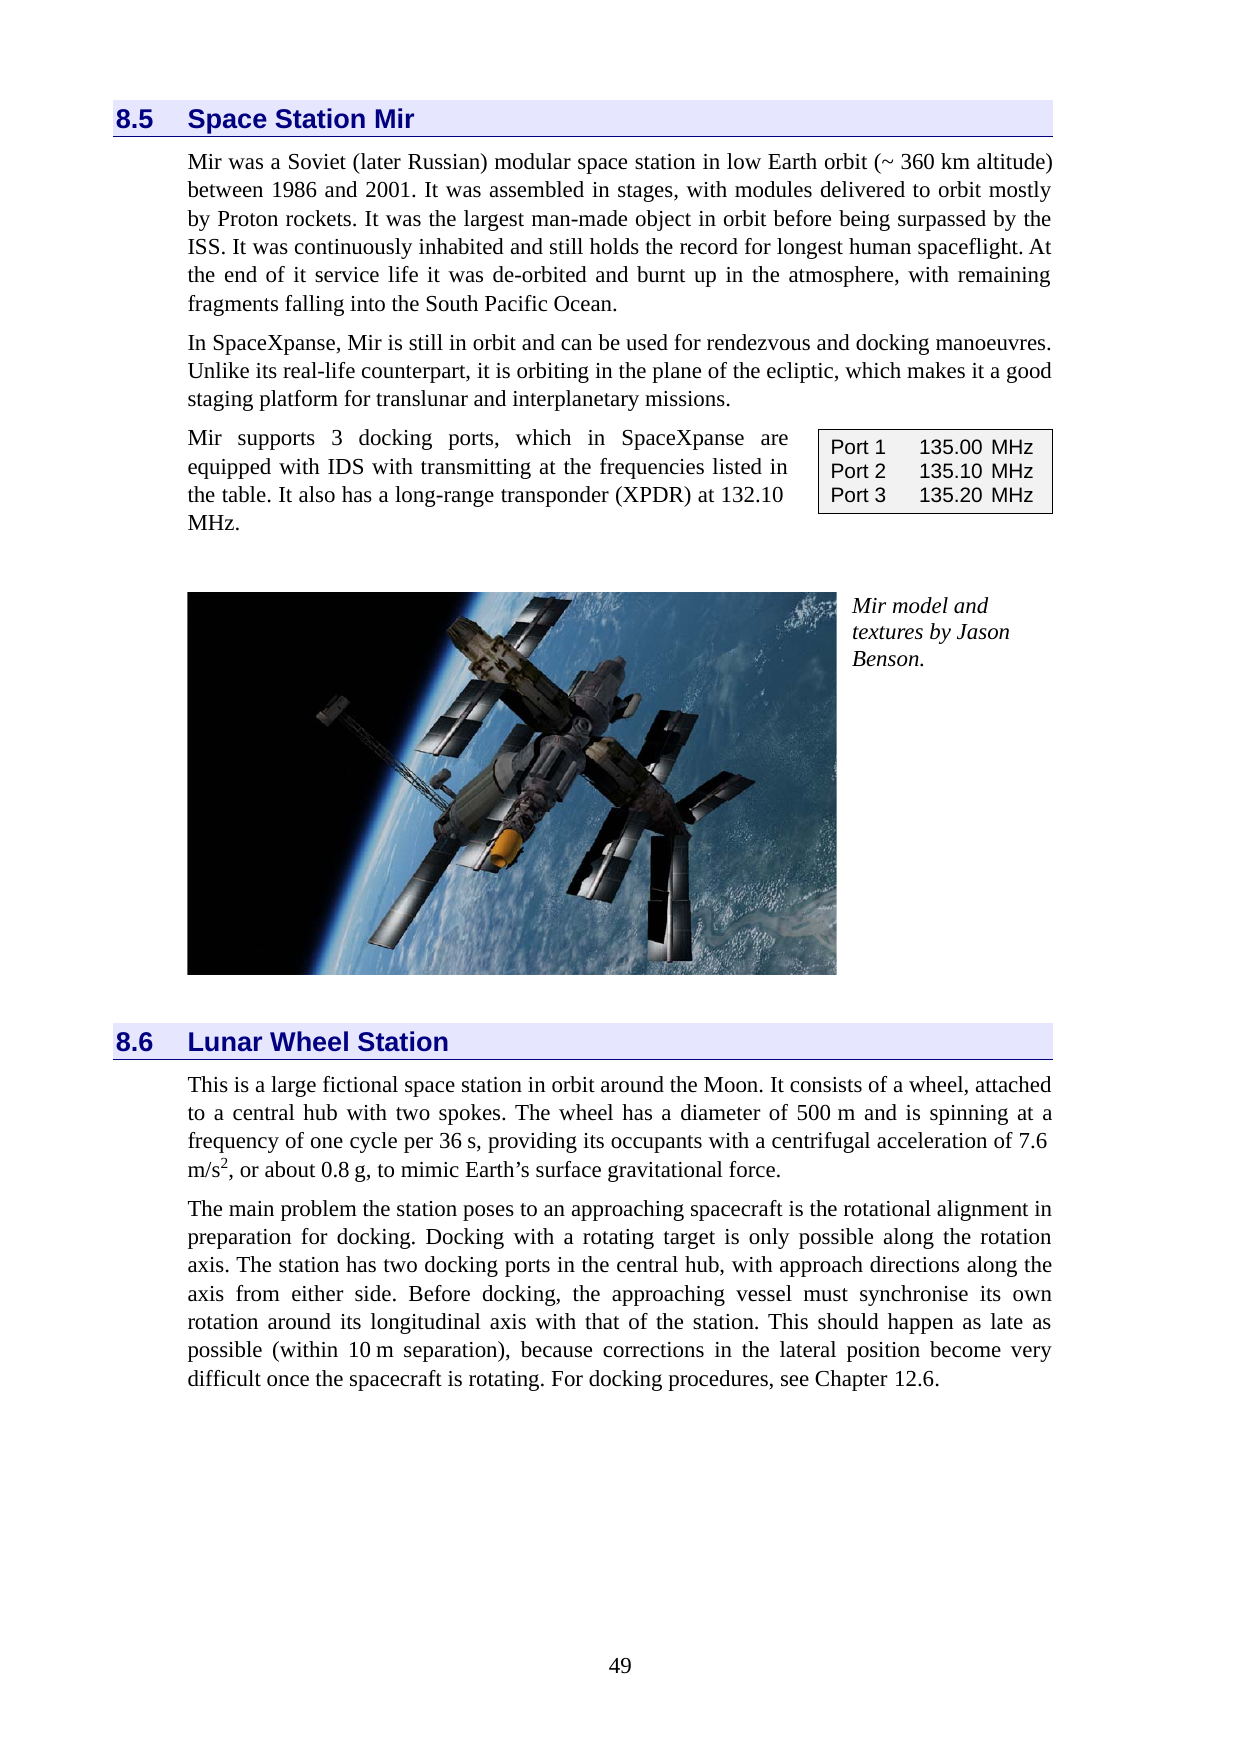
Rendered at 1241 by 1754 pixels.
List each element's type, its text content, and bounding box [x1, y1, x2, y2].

text Mir supports 3 docking ports, which in SpaceXpanse are equipped with IDS with transmitting at the frequencies listed in the table. It also has a long-range transponder (XPDR) at 132.10 MHz. [187, 423, 1053, 537]
text In SpaceXpanse, Mir is still in orbit and can be used for rendezvous and docking manoeuvres. Unlike its real-life counterpart, it is orbiting in the plane of the ecliptic, which makes it a good staging platform for translunar and interplanetary missions. [187, 328, 1053, 413]
text This is a large fictional space station in orbit around the Moon. It consists of a wheel, attached to a central hub with two spokes. The wheel has a diameter of 500 m and is spinning at a frequency of one cycle per 36 s, providing its occupants with a centrifugal acceleration of 7.6 m/s2, or about 0.8 g, to mimic Earth’s surface gravitational force. [187, 1070, 1053, 1183]
subtitle Space Station Mir [113, 100, 1053, 136]
subtitle Lunar Wheel Station [113, 1023, 1053, 1059]
text Mir was a Soviet (later Russian) modular space station in low Earth orbit (~ 360 km altitude) between 1986 and 2001. It was assembled in stages, with modules delivered to orbit mostly by Proton rockets. It was the largest man-made object in orbit before being surpassed by the ISS. It was continuously inhabited and still holds the record for longest human spaceflight. At the end of it service life it was de-orbited and burnt up in the atmosphere, with remaining fragments falling into the South Pacific Ocean. [187, 147, 1053, 317]
text The main problem the station poses to an approaching spacecraft is the rotational alignment in preparation for docking. Docking with a rotating target is only possible along the rotation axis. The station has two docking ports in the central hub, with approach directions along the axis from either side. Before docking, the approaching vessel must synchronise its own rotation around its longitudinal axis with that of the station. This should happen as late as possible (within 10 m separation), because corrections in the lateral position become very difficult once the spacecraft is rotating. For docking procedures, see Chapter 12.6. [187, 1194, 1053, 1392]
picture [187, 592, 837, 975]
